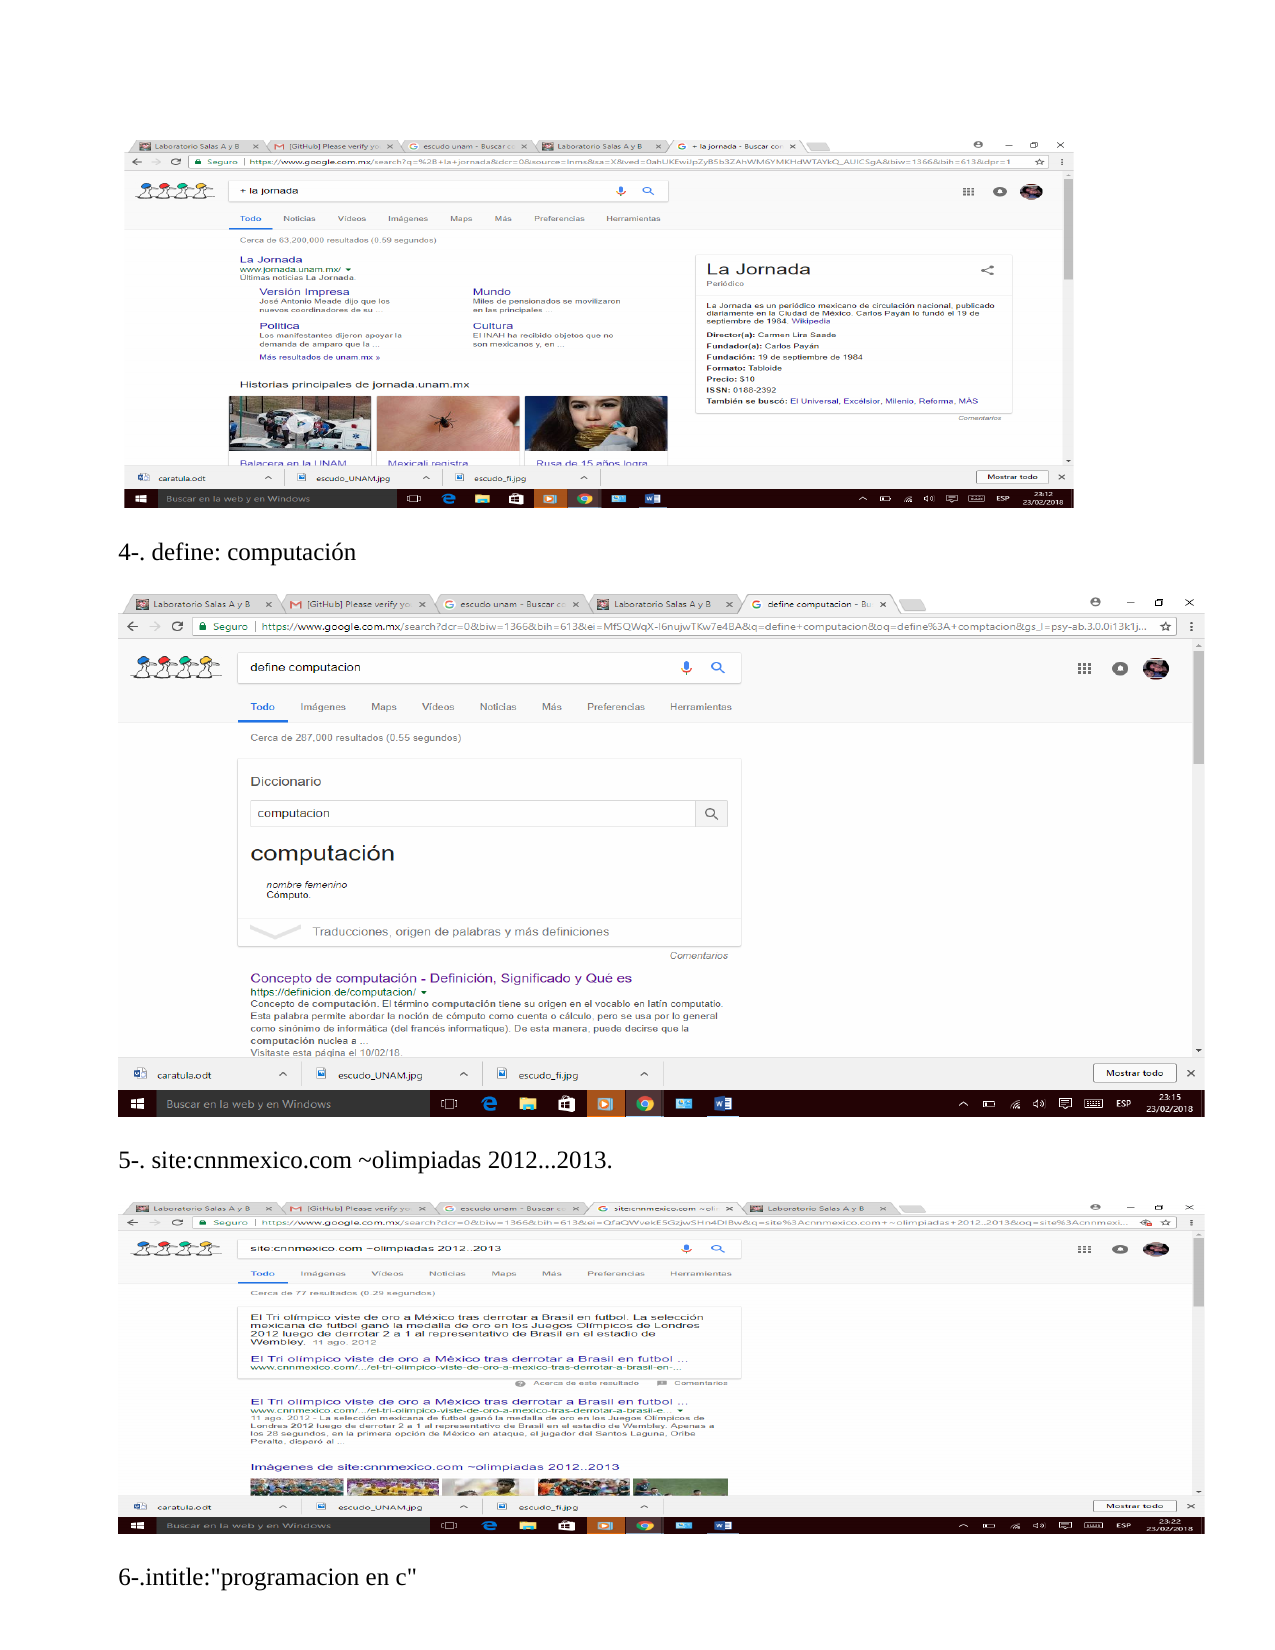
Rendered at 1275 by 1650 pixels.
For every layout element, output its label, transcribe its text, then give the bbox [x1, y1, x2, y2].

text 6-.intitle:"programacion en c" [118, 1562, 1205, 1591]
text 5-. site:cnnmexico.com ~olimpiadas 2012...2013. [118, 1145, 1205, 1174]
text 4-. define: computación [118, 537, 1205, 566]
